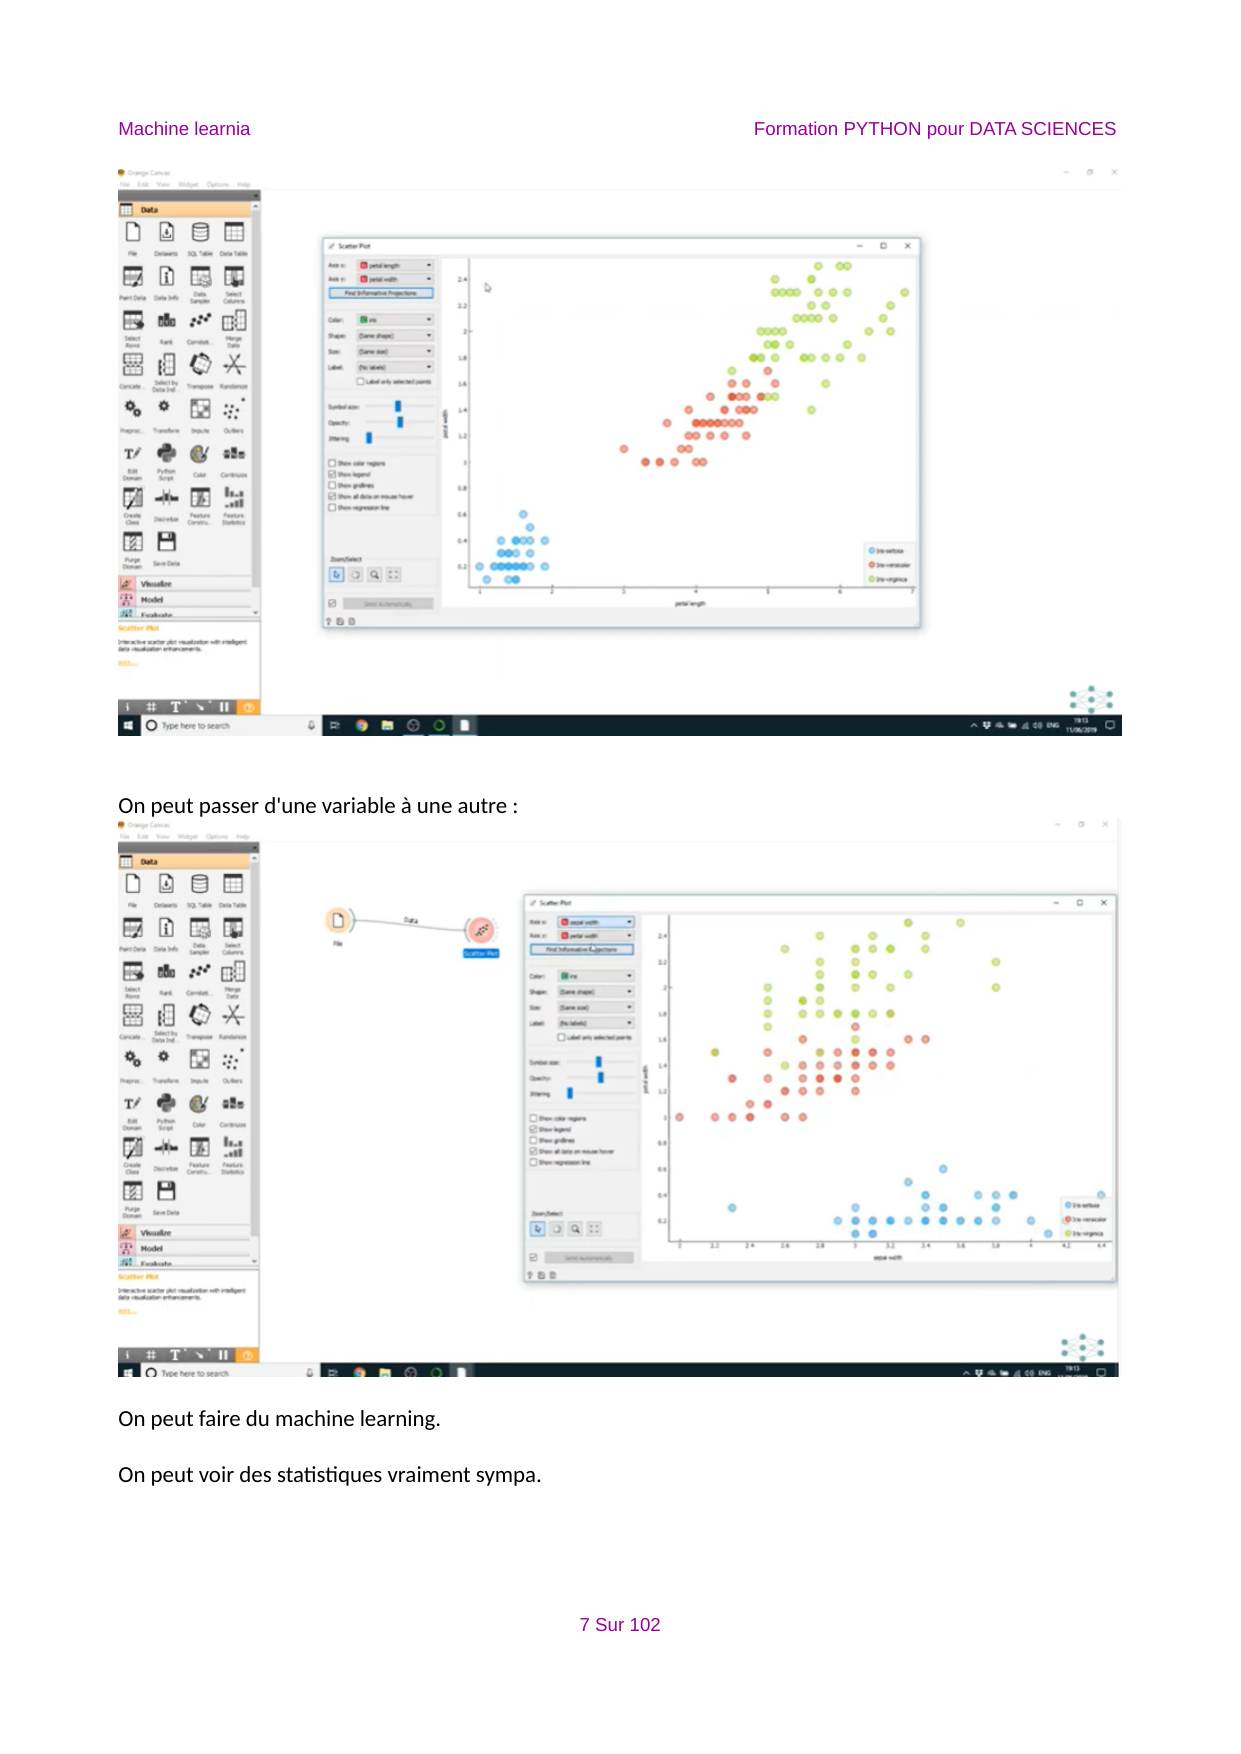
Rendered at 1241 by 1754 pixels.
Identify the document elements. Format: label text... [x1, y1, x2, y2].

text On peut voir des statistiques vraiment sympa. [118, 1460, 1122, 1488]
picture [118, 169, 1122, 736]
text On peut faire du machine learning. [118, 1404, 1122, 1432]
text On peut passer d'une variable à une autre : [118, 791, 1122, 819]
picture [118, 819, 1122, 1377]
